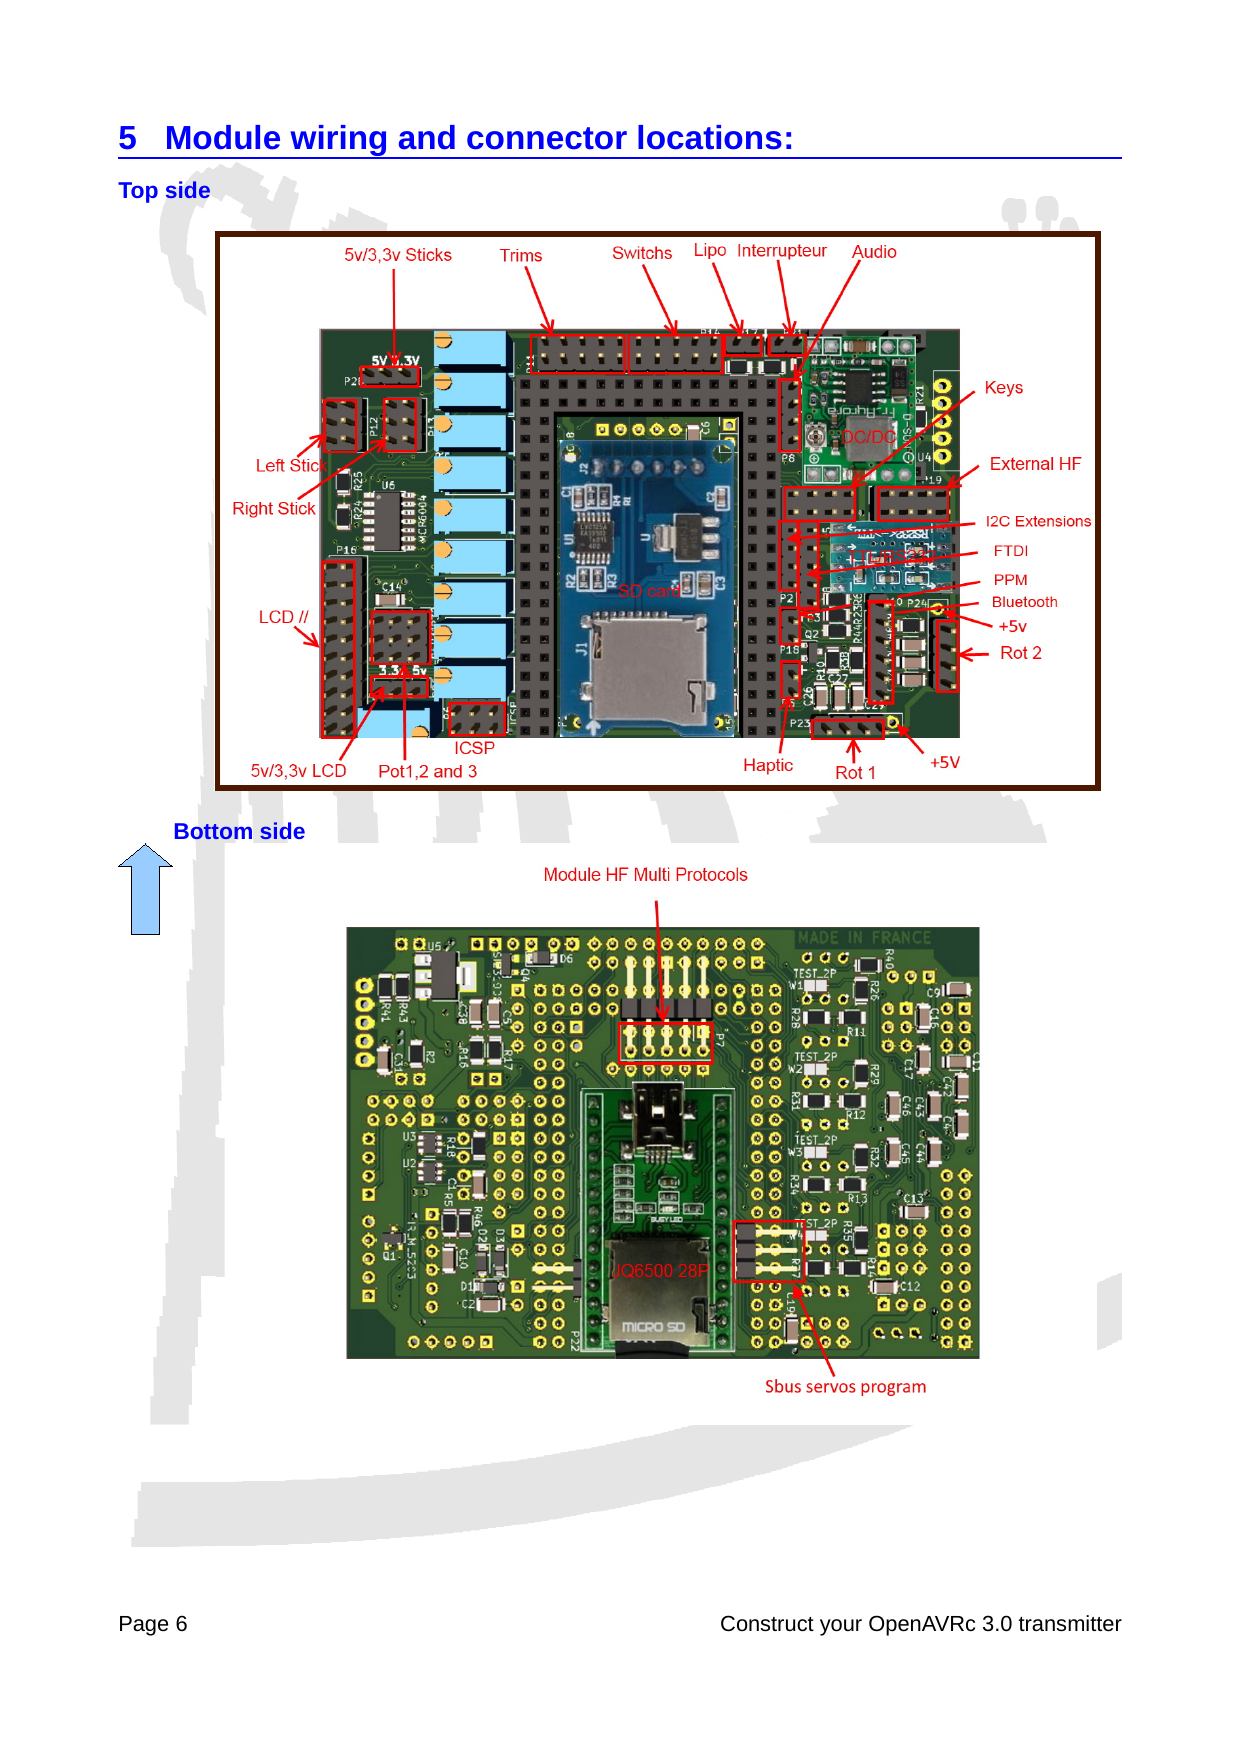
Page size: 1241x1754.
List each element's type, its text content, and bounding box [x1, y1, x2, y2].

picture [220, 237, 1095, 785]
text Top side [118, 177, 1122, 204]
picture [224, 843, 1097, 1425]
text Bottom side [118, 818, 1122, 844]
subtitle 5 Module wiring and connector locations: [118, 118, 1122, 157]
